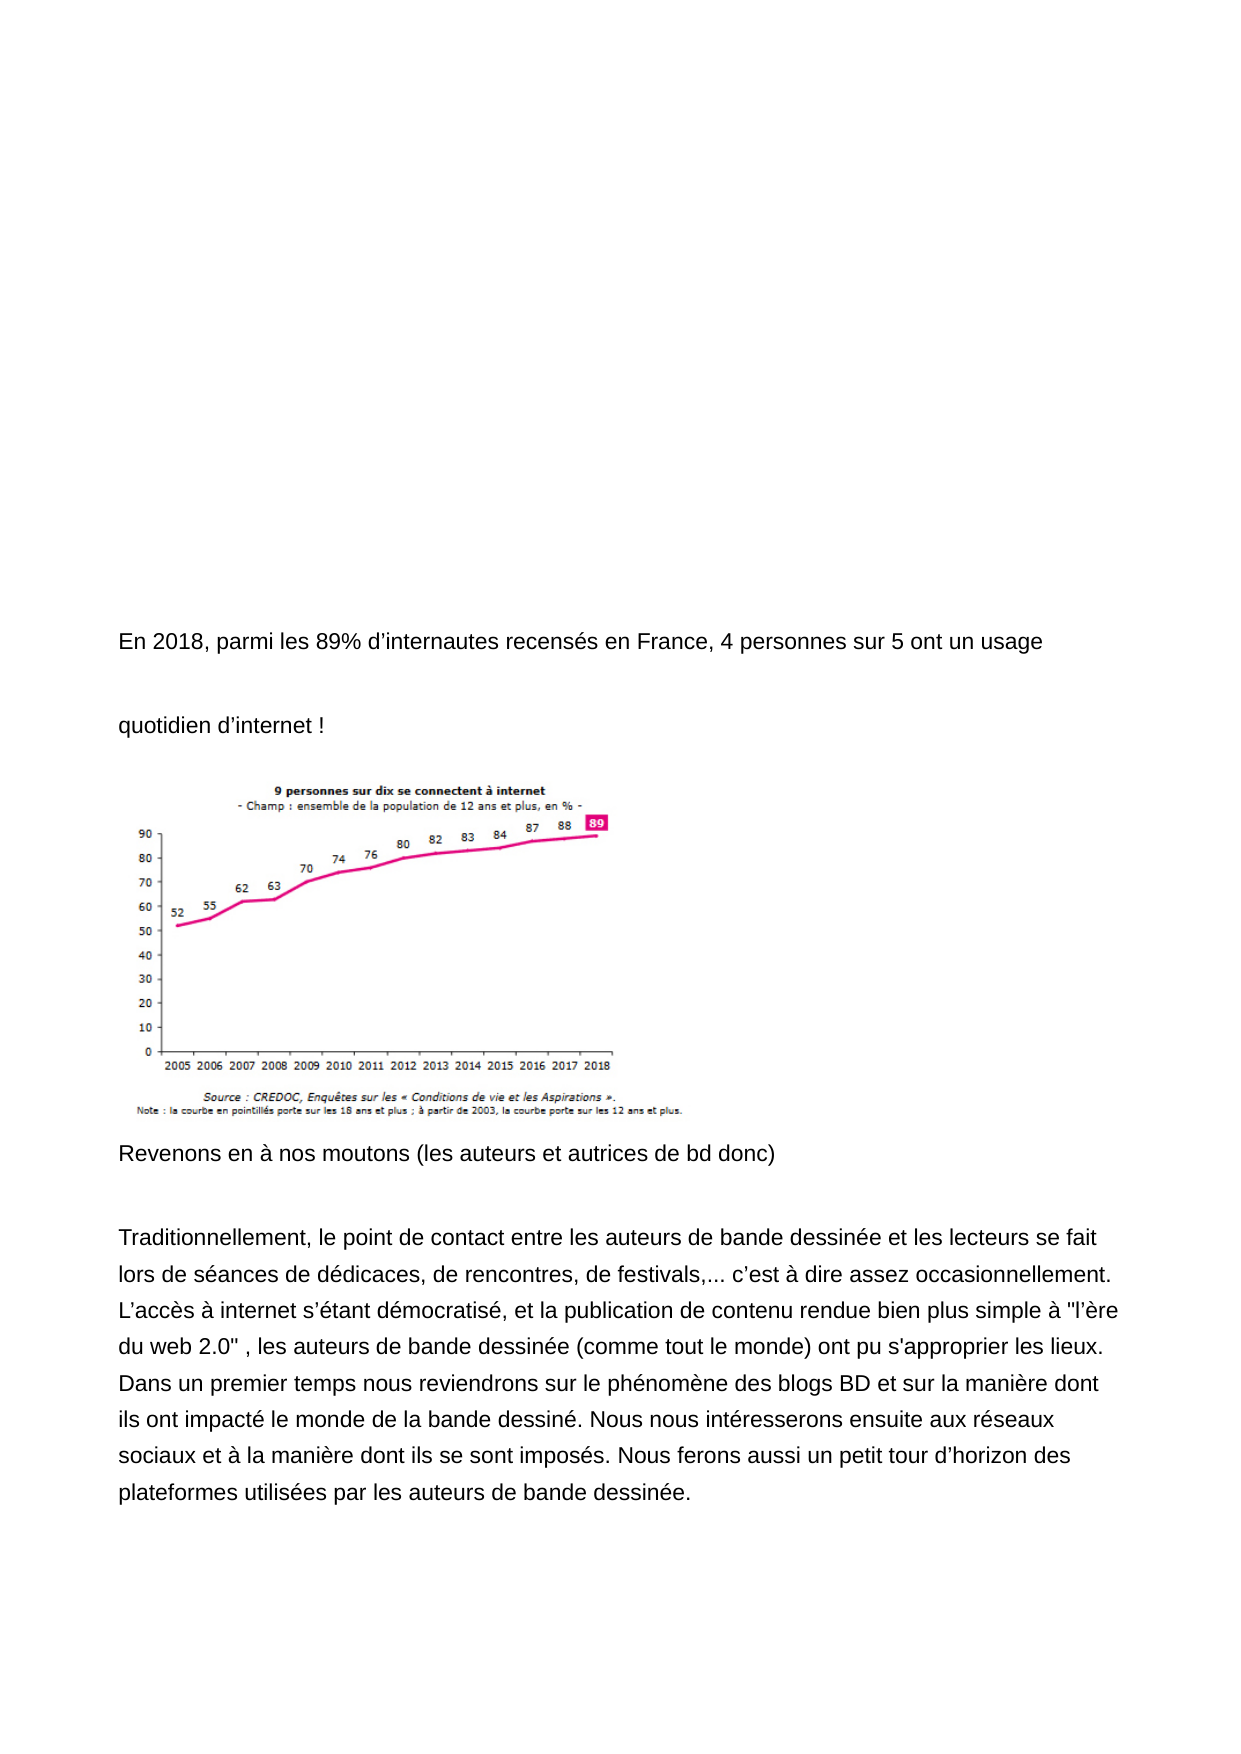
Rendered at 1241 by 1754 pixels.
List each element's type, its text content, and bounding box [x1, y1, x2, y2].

text Revenons en à nos moutons (les auteurs et autrices de bd donc) [118, 1140, 1122, 1167]
text En 2018, parmi les 89% d’internautes recensés en France, 4 personnes sur 5 ont un usage [118, 628, 1122, 654]
text quotidien d’internet ! [118, 712, 1122, 738]
text Dans un premier temps nous reviendrons sur le phénomène des blogs BD et sur la manière dont ils ont impacté le monde de la bande dessiné. Nous nous intéresserons ensuite aux réseaux sociaux et à la manière dont ils se sont imposés. Nous ferons aussi un petit tour d’horizon des plateformes utilisées par les auteurs de bande dessinée. [118, 1369, 1122, 1505]
picture [118, 781, 696, 1122]
text Traditionnellement, le point de contact entre les auteurs de bande dessinée et les lecteurs se fait lors de séances de dédicaces, de rencontres, de festivals,... c’est à dire assez occasionnellement. L’accès à internet s’étant démocratisé, et la publication de contenu rendue bien plus simple à "l’ère du web 2.0" , les auteurs de bande dessinée (comme tout le monde) ont pu s'approprier les lieux. [118, 1224, 1122, 1359]
